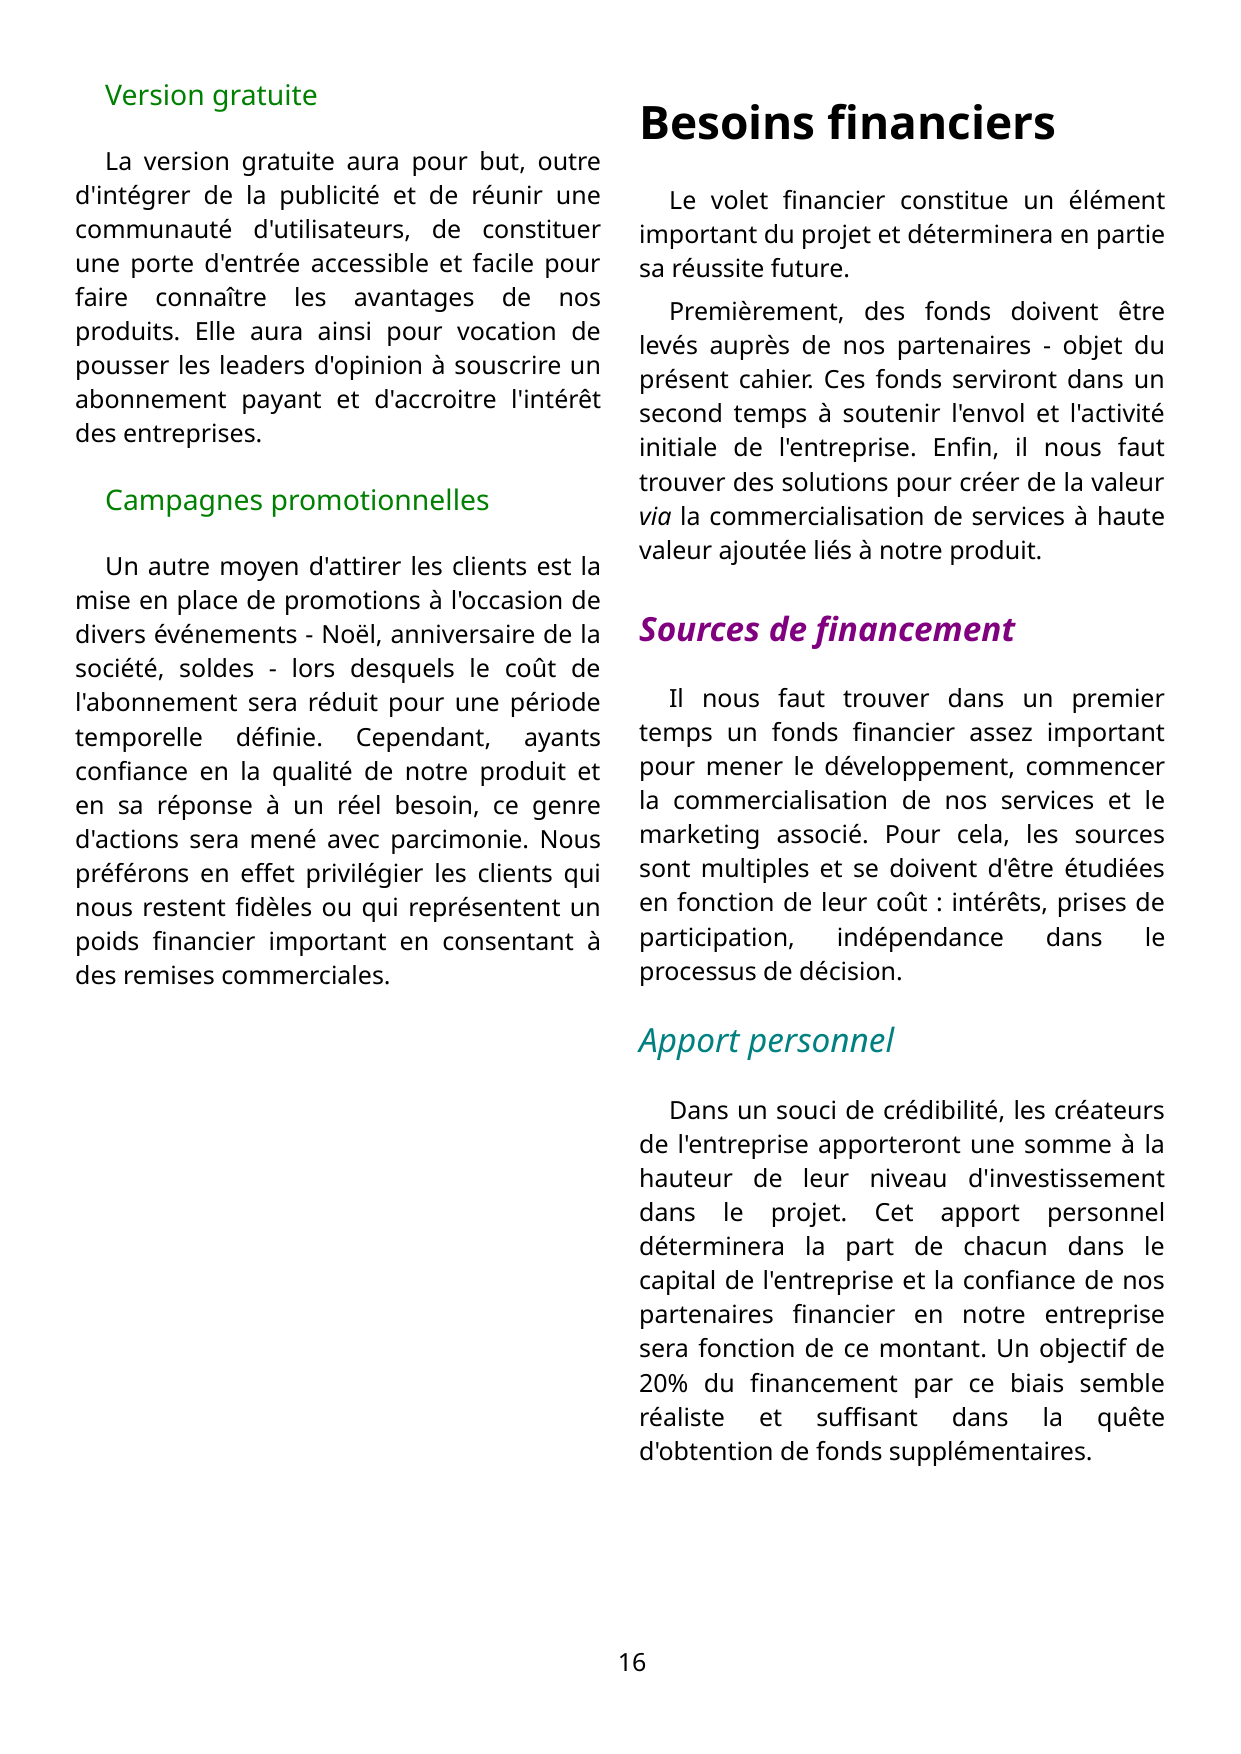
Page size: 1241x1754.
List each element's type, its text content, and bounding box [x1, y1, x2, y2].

text Un autre moyen d'attirer les clients est la mise en place de promotions à l'occasion de divers événements - Noël, anniversaire de la société, soldes - lors desquels le coût de l'abonnement sera réduit pour une période temporelle définie. Cependant, ayants confiance en la qualité de notre produit et en sa réponse à un réel besoin, ce genre d'actions sera mené avec parcimonie. Nous préférons en effet privilégier les clients qui nous restent fidèles ou qui représentent un poids financier important en consentant à des remises commerciales. [75, 549, 601, 992]
text Premièrement, des fonds doivent être levés auprès de nos partenaires - objet du présent cahier. Ces fonds serviront dans un second temps à soutenir l'envol et l'activité initiale de l'entreprise. Enfin, il nous faut trouver des solutions pour créer de la valeur via la commercialisation de services à haute valeur ajoutée liés à notre produit. [639, 294, 1166, 566]
subtitle Apport personnel [639, 1017, 1166, 1063]
text La version gratuite aura pour but, outre d'intégrer de la publicité et de réunir une communauté d'utilisateurs, de constituer une porte d'entrée accessible et facile pour faire connaître les avantages de nos produits. Elle aura ainsi pour vocation de pousser les leaders d'opinion à souscrire un abonnement payant et d'accroitre l'intérêt des entreprises. [75, 144, 601, 450]
text Il nous faut trouver dans un premier temps un fonds financier assez important pour mener le développement, commencer la commercialisation de nos services et le marketing associé. Pour cela, les sources sont multiples et se doivent d'être étudiées en fonction de leur coût : intérêts, prises de participation, indépendance dans le processus de décision. [639, 681, 1166, 987]
text Le volet financier constitue un élément important du projet et déterminera en partie sa réussite future. [639, 183, 1166, 285]
subtitle Besoins financiers [639, 90, 1166, 153]
text Dans un souci de crédibilité, les créateurs de l'entreprise apporteront une somme à la hauteur de leur niveau d'investissement dans le projet. Cet apport personnel déterminera la part de chacun dans le capital de l'entreprise et la confiance de nos partenaires financier en notre entreprise sera fonction de ce montant. Un objectif de 20% du financement par ce biais semble réaliste et suffisant dans la quête d'obtention de fonds supplémentaires. [639, 1093, 1166, 1467]
subtitle Campagnes promotionnelles [75, 480, 601, 519]
subtitle Sources de financement [639, 605, 1166, 651]
subtitle Version gratuite [75, 75, 601, 114]
